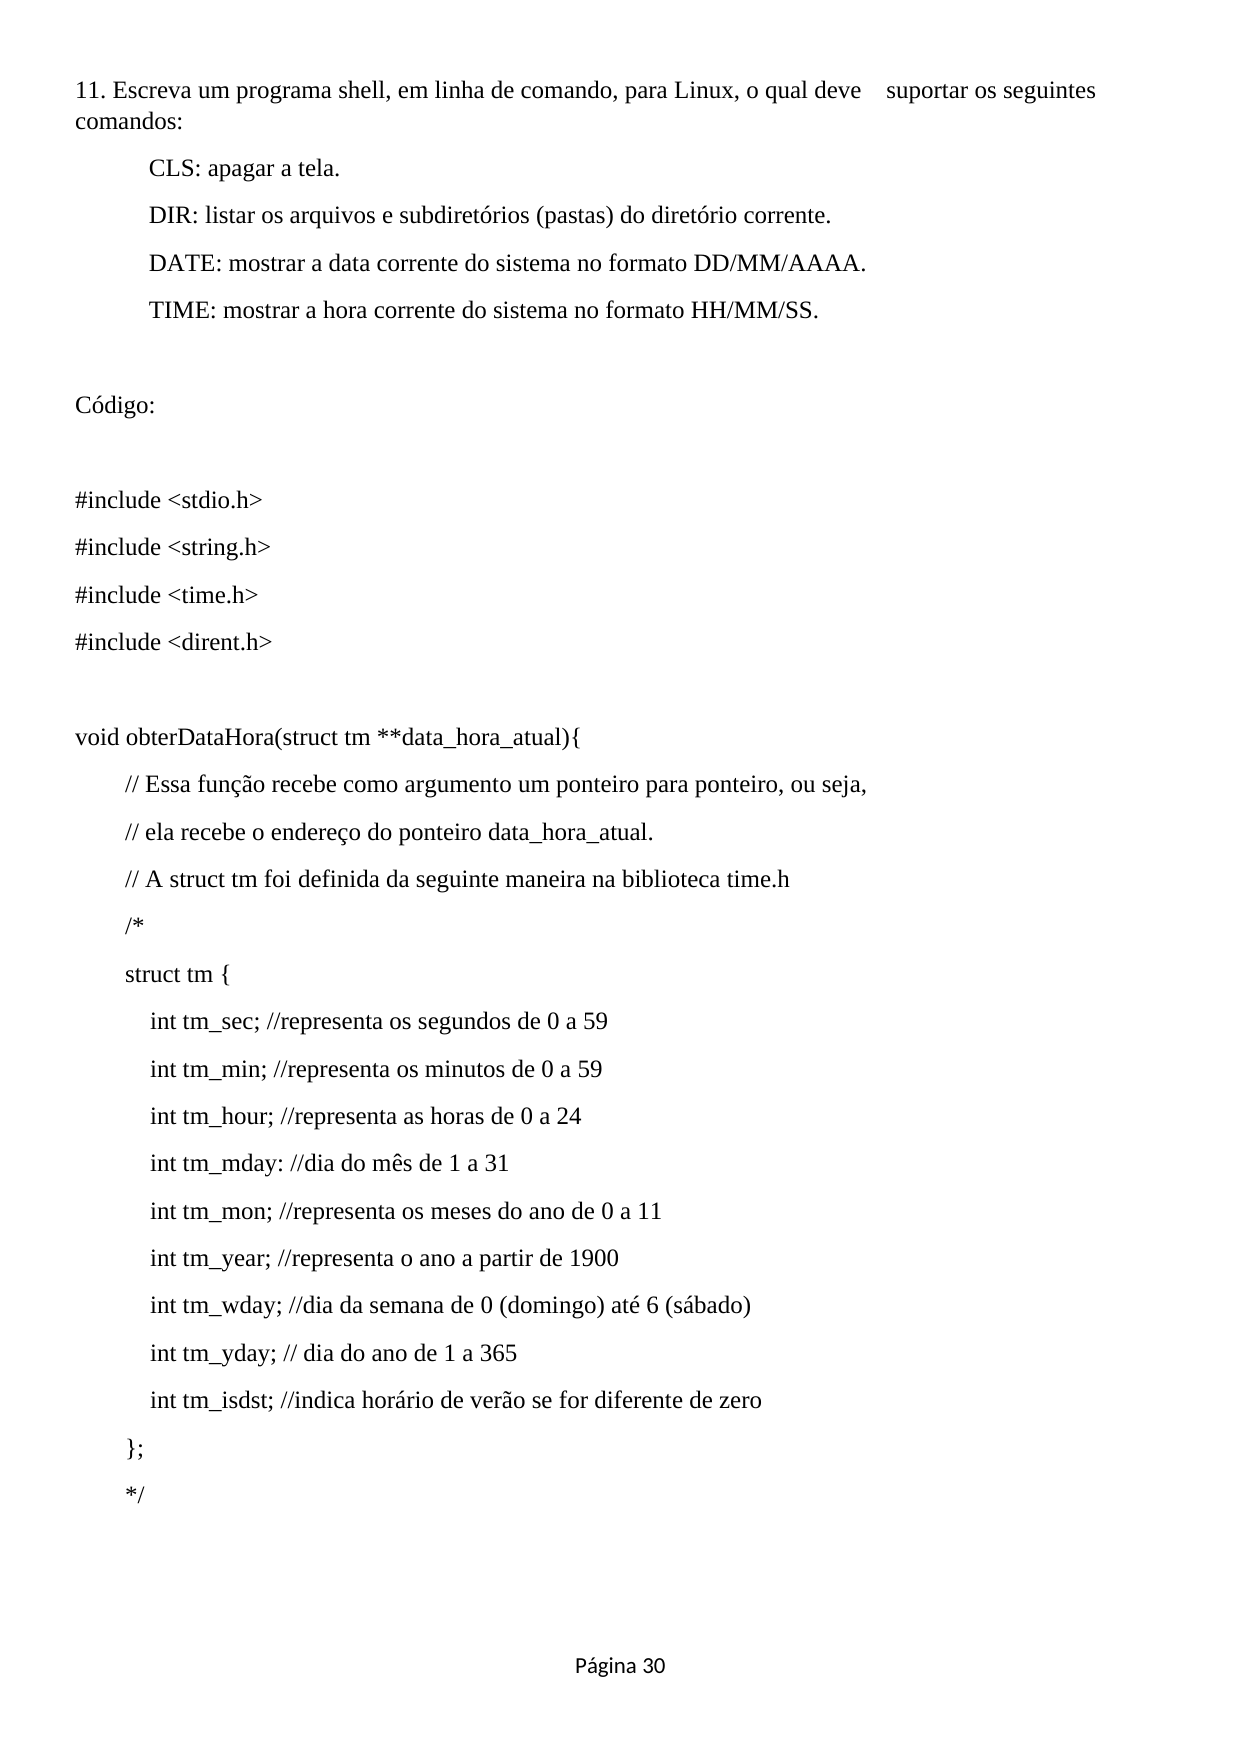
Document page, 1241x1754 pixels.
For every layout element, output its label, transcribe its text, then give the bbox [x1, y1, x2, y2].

text int tm_mon; //representa os meses do ano de 0 a 11 [75, 1196, 1165, 1224]
text // Essa função recebe como argumento um ponteiro para ponteiro, ou seja, [75, 769, 1165, 798]
text }; [75, 1433, 1165, 1462]
text TIME: mostrar a hora corrente do sistema no formato HH/MM/SS. [75, 295, 1165, 324]
text int tm_isdst; //indica horário de verão se for diferente de zero [75, 1385, 1165, 1414]
text Código: [75, 390, 1165, 419]
text #include <string.h> [75, 532, 1165, 561]
text DIR: listar os arquivos e subdiretórios (pastas) do diretório corrente. [75, 201, 1165, 229]
text DATE: mostrar a data corrente do sistema no formato DD/MM/AAAA. [75, 248, 1165, 277]
text int tm_sec; //representa os segundos de 0 a 59 [75, 1006, 1165, 1035]
text 11. Escreva um programa shell, em linha de comando, para Linux, o qual deve suportar os seguintes comandos: [75, 75, 1165, 134]
text int tm_min; //representa os minutos de 0 a 59 [75, 1054, 1165, 1082]
text int tm_year; //representa o ano a partir de 1900 [75, 1243, 1165, 1272]
text // A struct tm foi definida da seguinte maneira na biblioteca time.h [75, 864, 1165, 893]
text struct tm { [75, 959, 1165, 988]
text /* [75, 911, 1165, 940]
text */ [75, 1480, 1165, 1509]
text void obterDataHora(struct tm **data_hora_atual){ [75, 722, 1165, 751]
text int tm_mday: //dia do mês de 1 a 31 [75, 1148, 1165, 1177]
text #include <dirent.h> [75, 627, 1165, 656]
text int tm_wday; //dia da semana de 0 (domingo) até 6 (sábado) [75, 1291, 1165, 1319]
text #include <time.h> [75, 580, 1165, 608]
text int tm_yday; // dia do ano de 1 a 365 [75, 1338, 1165, 1367]
text int tm_hour; //representa as horas de 0 a 24 [75, 1101, 1165, 1130]
text // ela recebe o endereço do ponteiro data_hora_atual. [75, 817, 1165, 845]
text CLS: apagar a tela. [75, 153, 1165, 182]
text #include <stdio.h> [75, 485, 1165, 514]
